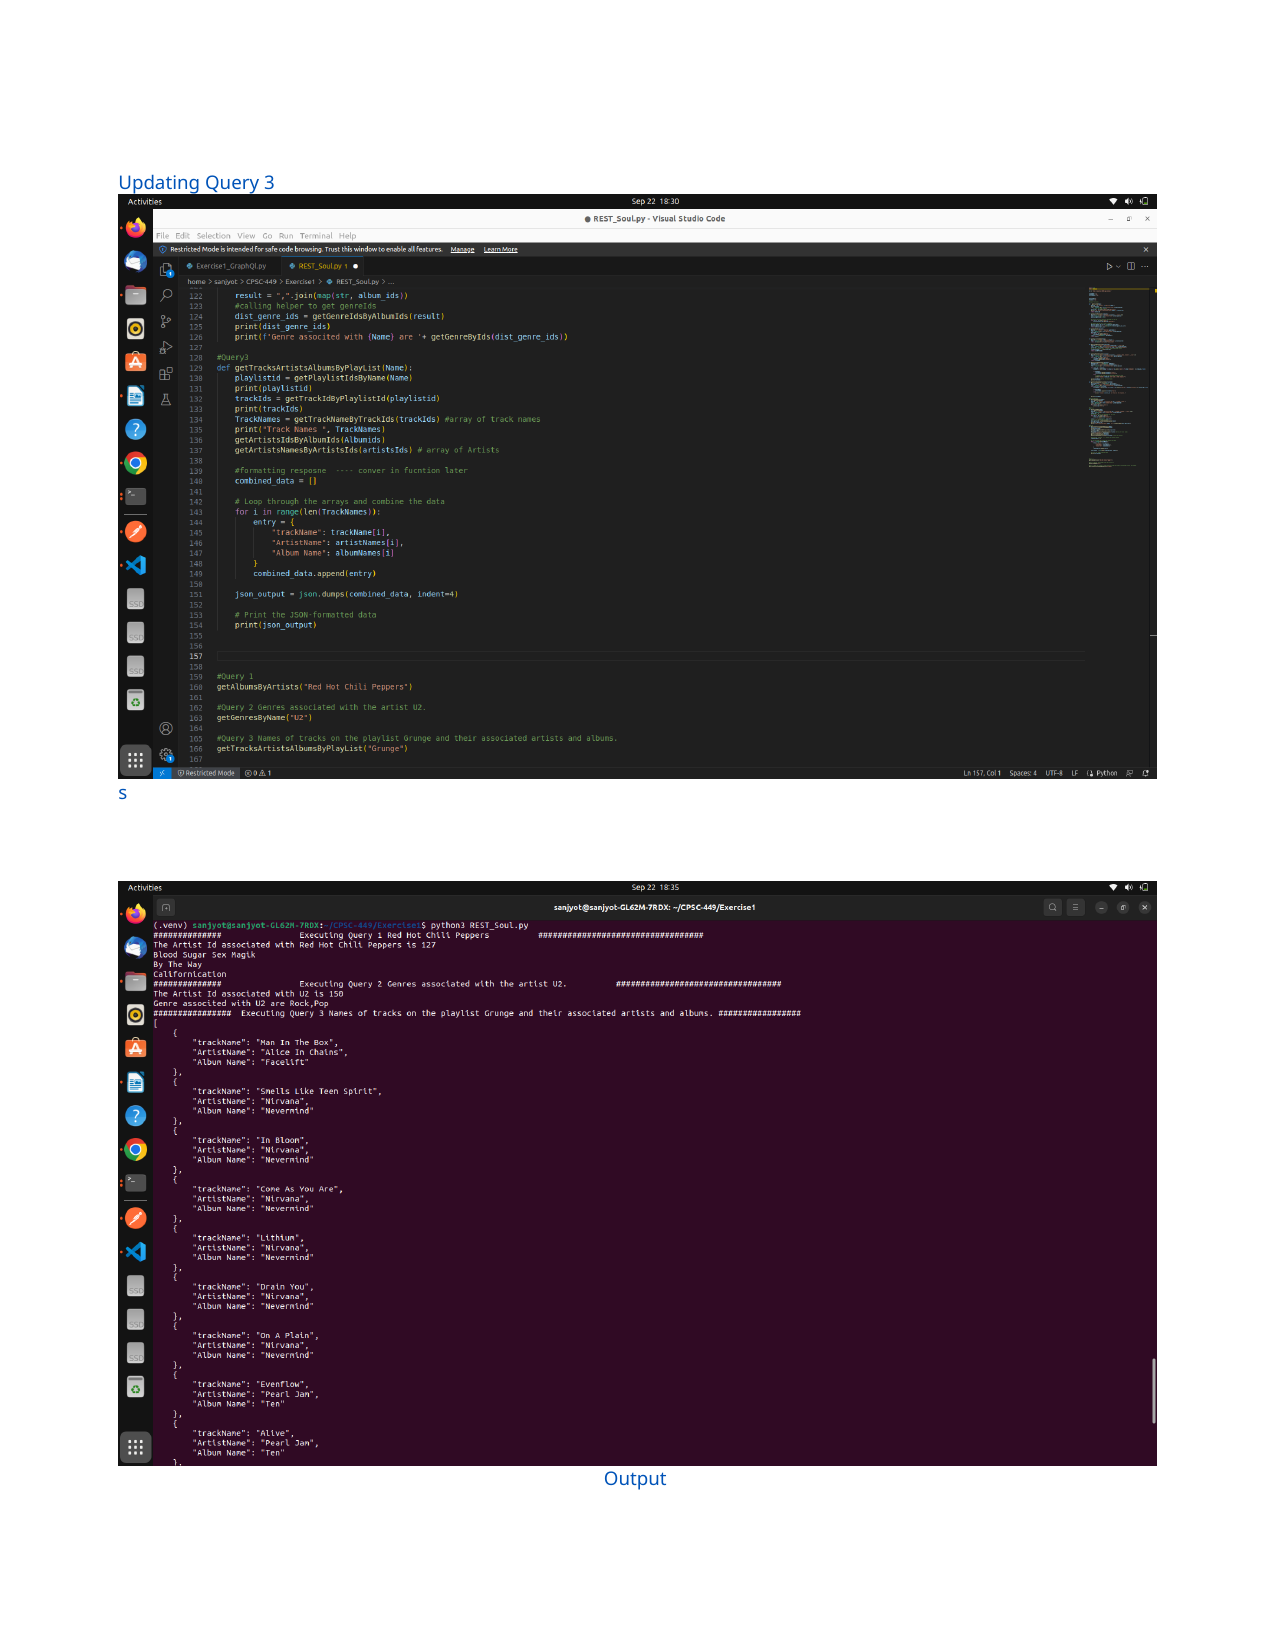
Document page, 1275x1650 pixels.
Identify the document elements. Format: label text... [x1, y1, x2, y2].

picture [118, 881, 1157, 1466]
text Updating Query 3 [118, 169, 1157, 194]
text Output [118, 1466, 1157, 1491]
text s [118, 779, 1157, 804]
picture [118, 194, 1157, 779]
